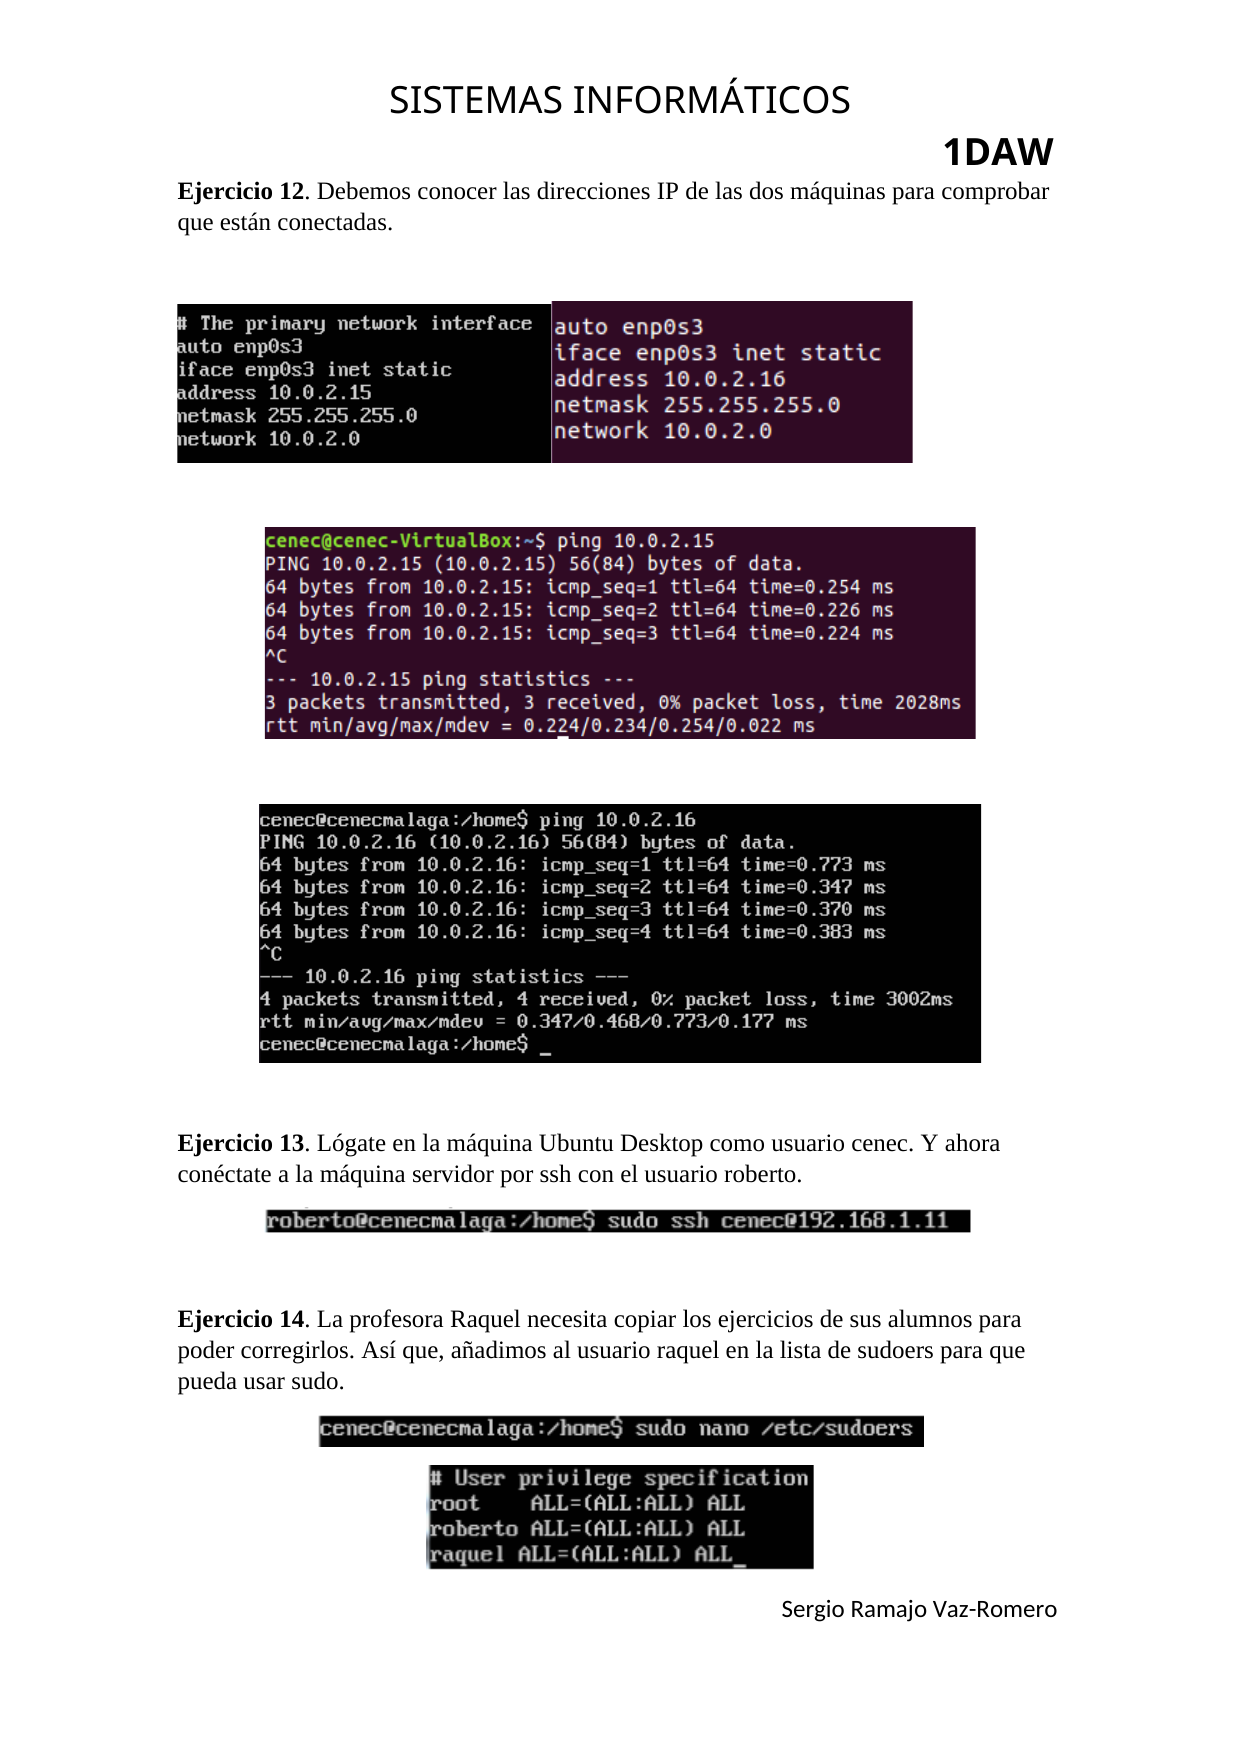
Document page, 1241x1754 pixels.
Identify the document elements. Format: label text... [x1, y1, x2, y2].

picture [259, 804, 982, 1063]
picture [264, 527, 976, 739]
picture [316, 1414, 924, 1447]
picture [177, 301, 913, 463]
text Ejercicio 12. Debemos conocer las direcciones IP de las dos máquinas para comprobar que están conectadas. [177, 176, 1063, 236]
text Ejercicio 13. Lógate en la máquina Ubuntu Desktop como usuario cenec. Y ahora conéctate a la máquina servidor por ssh con el usuario roberto. [177, 1128, 1063, 1188]
picture [426, 1465, 814, 1574]
picture [263, 1207, 977, 1239]
text Ejercicio 14. La profesora Raquel necesita copiar los ejercicios de sus alumnos para poder corregirlos. Así que, añadimos al usuario raquel en la lista de sudoers para que pueda usar sudo. [177, 1304, 1063, 1395]
